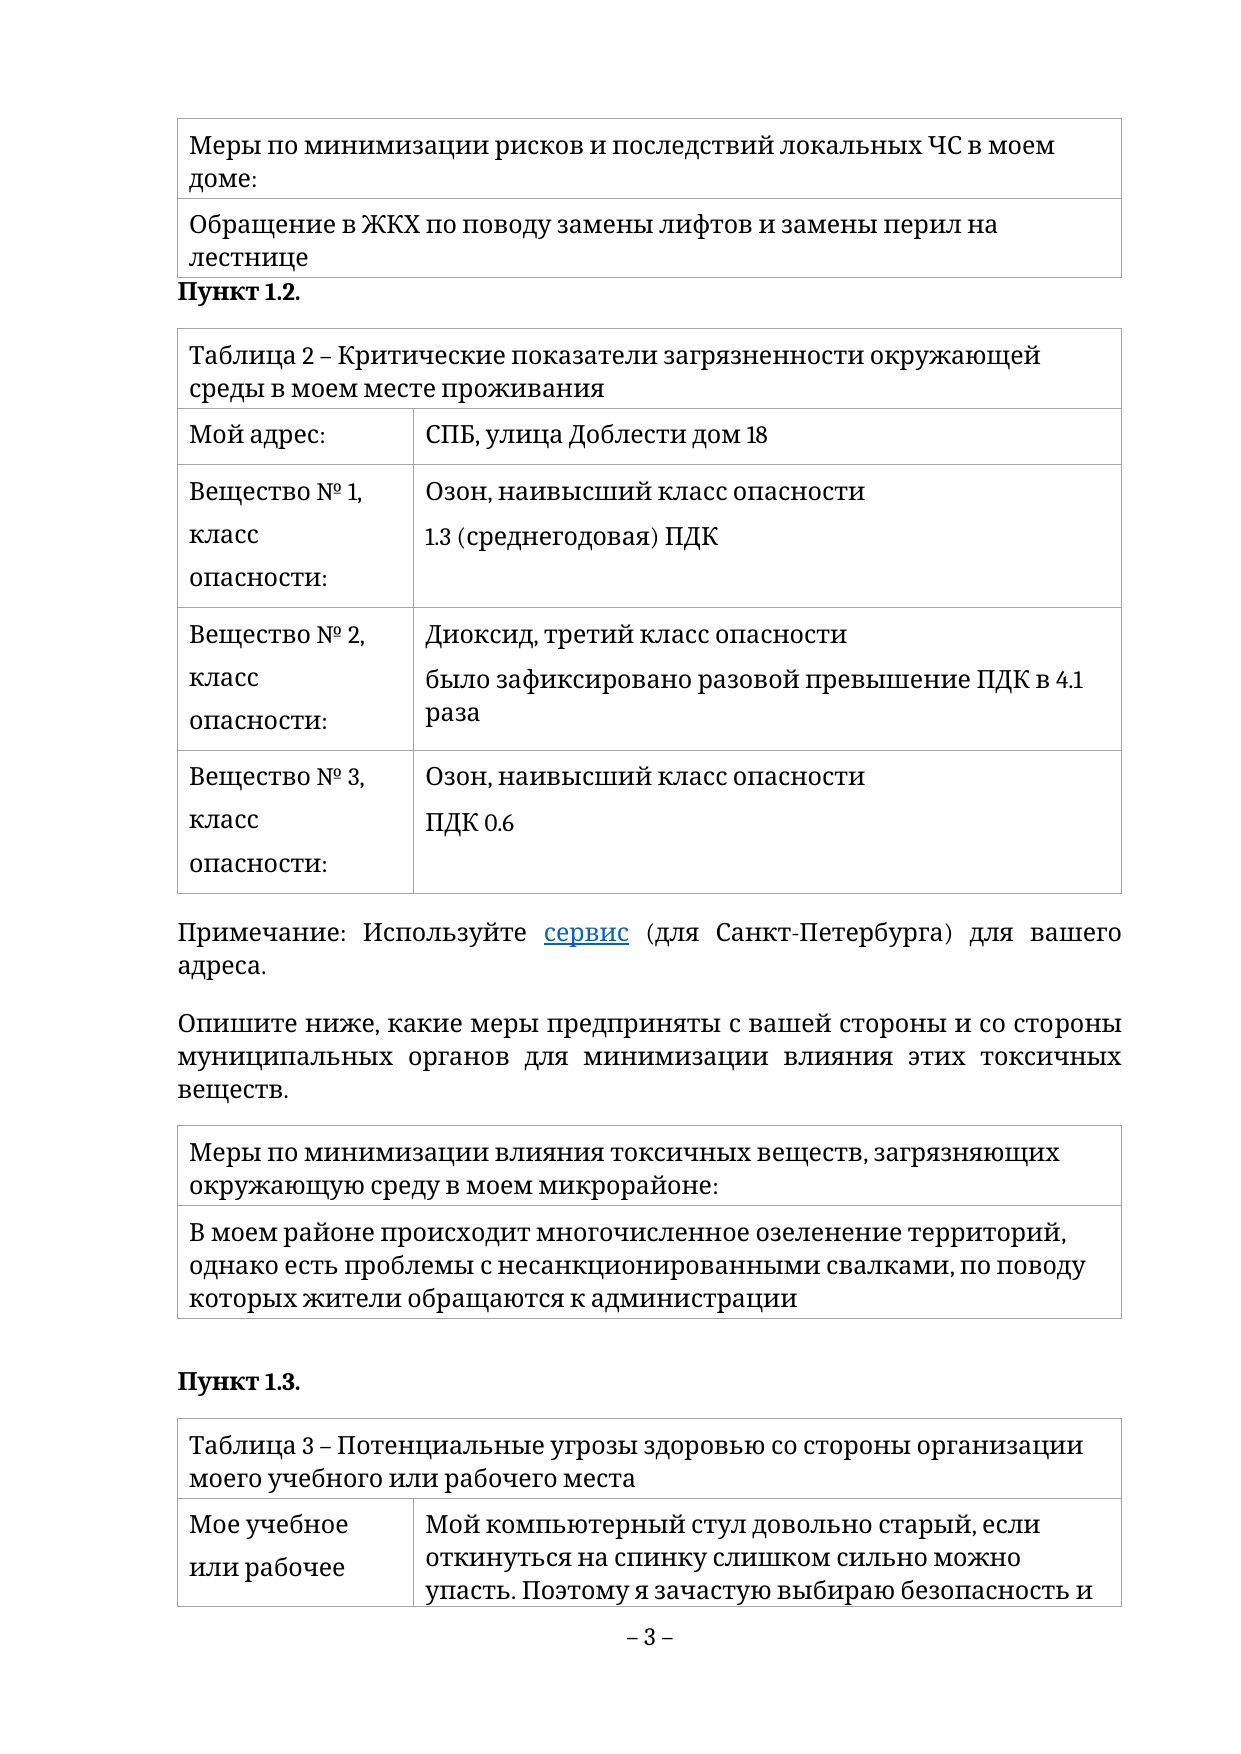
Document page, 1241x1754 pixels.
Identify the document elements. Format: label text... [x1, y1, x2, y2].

table_header Меры по минимизации рисков и последствий локальных ЧС в моем доме: [178, 119, 1121, 198]
table_cell Озон, наивысший класс опасности 1.3 (среднегодовая) ПДК [414, 465, 1121, 607]
table_cell Вещество № 1, класс опасности: [178, 465, 413, 607]
table_header Таблица 2 – Критические показатели загрязненности окружающей среды в моем месте проживания [178, 329, 1121, 408]
table_cell СПБ, улица Доблести дом 18 [414, 409, 1121, 464]
table_cell Вещество № 3, класс опасности: [178, 751, 413, 893]
table_cell Мое учебное или рабочее [178, 1499, 413, 1606]
text Пункт 1.2. [177, 278, 1122, 307]
table_header Таблица 3 – Потенциальные угрозы здоровью со стороны организации моего учебного или рабочего места [178, 1419, 1121, 1498]
table_cell Вещество № 2, класс опасности: [178, 608, 413, 750]
table_cell Диоксид, третий класс опасности было зафиксировано разовой превышение ПДК в 4.1 раза [414, 608, 1121, 750]
text Опишите ниже, какие меры предприняты с вашей стороны и со стороны муниципальных органов для минимизации влияния этих токсичных веществ. [177, 1010, 1122, 1104]
table_cell Озон, наивысший класс опасности ПДК 0.6 [414, 751, 1121, 893]
table_header Меры по минимизации влияния токсичных веществ, загрязняющих окружающую среду в моем микрорайоне: [178, 1126, 1121, 1205]
table_cell В моем районе происходит многочисленное озеленение территорий, однако есть проблемы с несанкционированными свалками, по поводу которых жители обращаются к администрации [178, 1206, 1121, 1318]
table_cell Обращение в ЖКХ по поводу замены лифтов и замены перил на лестнице [178, 199, 1121, 277]
text Пункт 1.3. [177, 1368, 1122, 1397]
table_cell Мой компьютерный стул довольно старый, если откинуться на спинку слишком сильно можно упасть. Поэтому я зачастую выбираю безопасность и [414, 1499, 1121, 1606]
text Примечание: Используйте сервис (для Санкт-Петербурга) для вашего адреса. [177, 919, 1122, 980]
table_cell Мой адрес: [178, 409, 413, 464]
